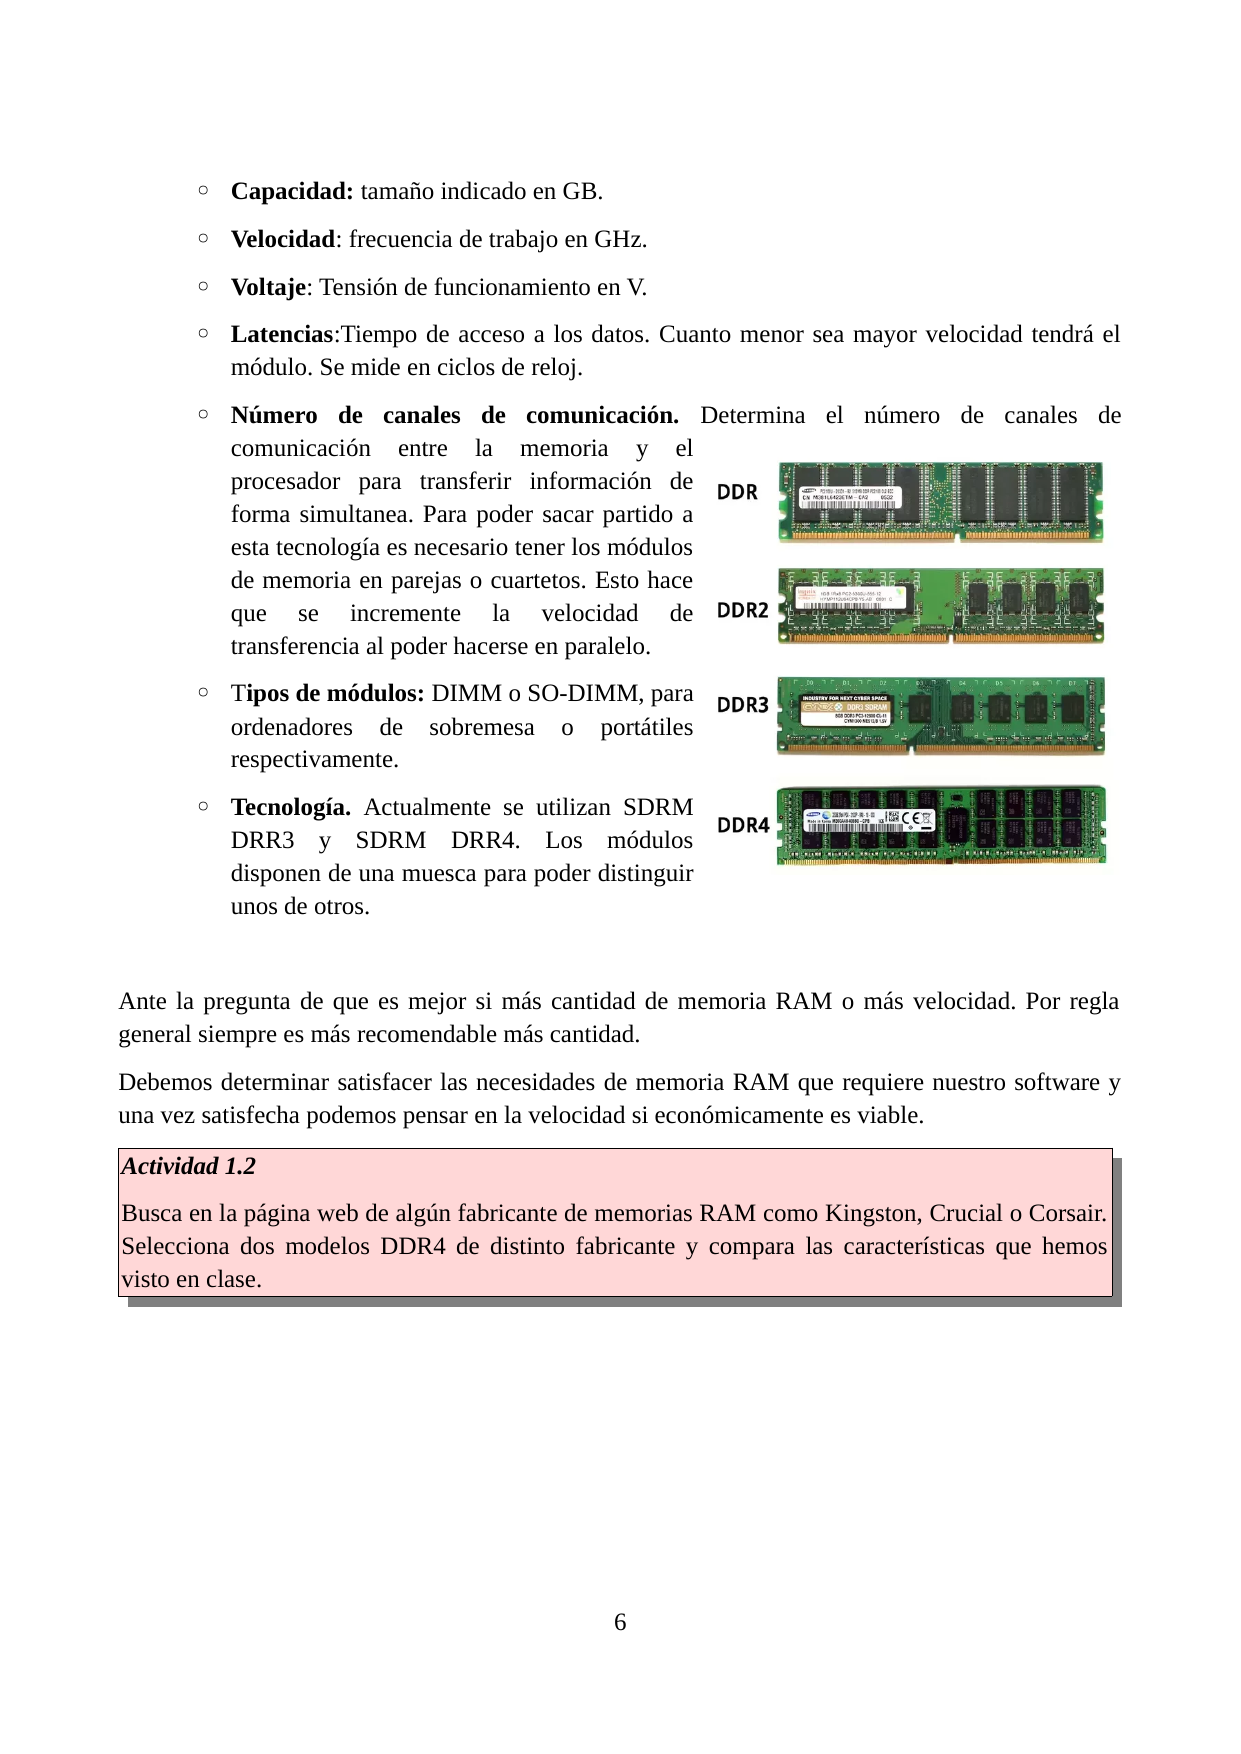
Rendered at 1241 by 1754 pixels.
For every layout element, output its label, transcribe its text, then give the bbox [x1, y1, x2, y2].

list Tipos de módulos: DIMM o SO-DIMM, para ordenadores de sobremesa o portátiles respectivamente. [193, 678, 705, 773]
list Velocidad: frecuencia de trabajo en GHz. [193, 224, 1122, 253]
picture [705, 450, 1120, 875]
list Tecnología. Actualmente se utilizan SDRM DRR3 y SDRM DRR4. Los módulos disponen de una muesca para poder distinguir unos de otros. [193, 792, 1122, 920]
text Busca en la página web de algún fabricante de memorias RAM como Kingston, Crucial o Corsair. Selecciona dos modelos DDR4 de distinto fabricante y compara las características que hemos visto en clase. [119, 1195, 1112, 1296]
text Debemos determinar satisfacer las necesidades de memoria RAM que requiere nuestro software y una vez satisfecha podemos pensar en la velocidad si económicamente es viable. [118, 1067, 1122, 1129]
list Latencias:Tiempo de acceso a los datos. Cuanto menor sea mayor velocidad tendrá el módulo. Se mide en ciclos de reloj. [193, 319, 1122, 381]
list Número de canales de comunicación. Determina el número de canales de comunicación entre la memoria y el procesador para transferir información de forma simultanea. Para poder sacar partido a esta tecnología es necesario tener los módulos de memoria en parejas o cuartetos. Esto hace que se incremente la velocidad de transferencia al poder hacerse en paralelo. [193, 400, 1122, 660]
text Ante la pregunta de que es mejor si más cantidad de memoria RAM o más velocidad. Por regla general siempre es más recomendable más cantidad. [118, 986, 1122, 1048]
list Voltaje: Tensión de funcionamiento en V. [193, 272, 1122, 300]
text Actividad 1.2 [119, 1149, 1112, 1179]
list Capacidad: tamaño indicado en GB. [193, 176, 1122, 205]
